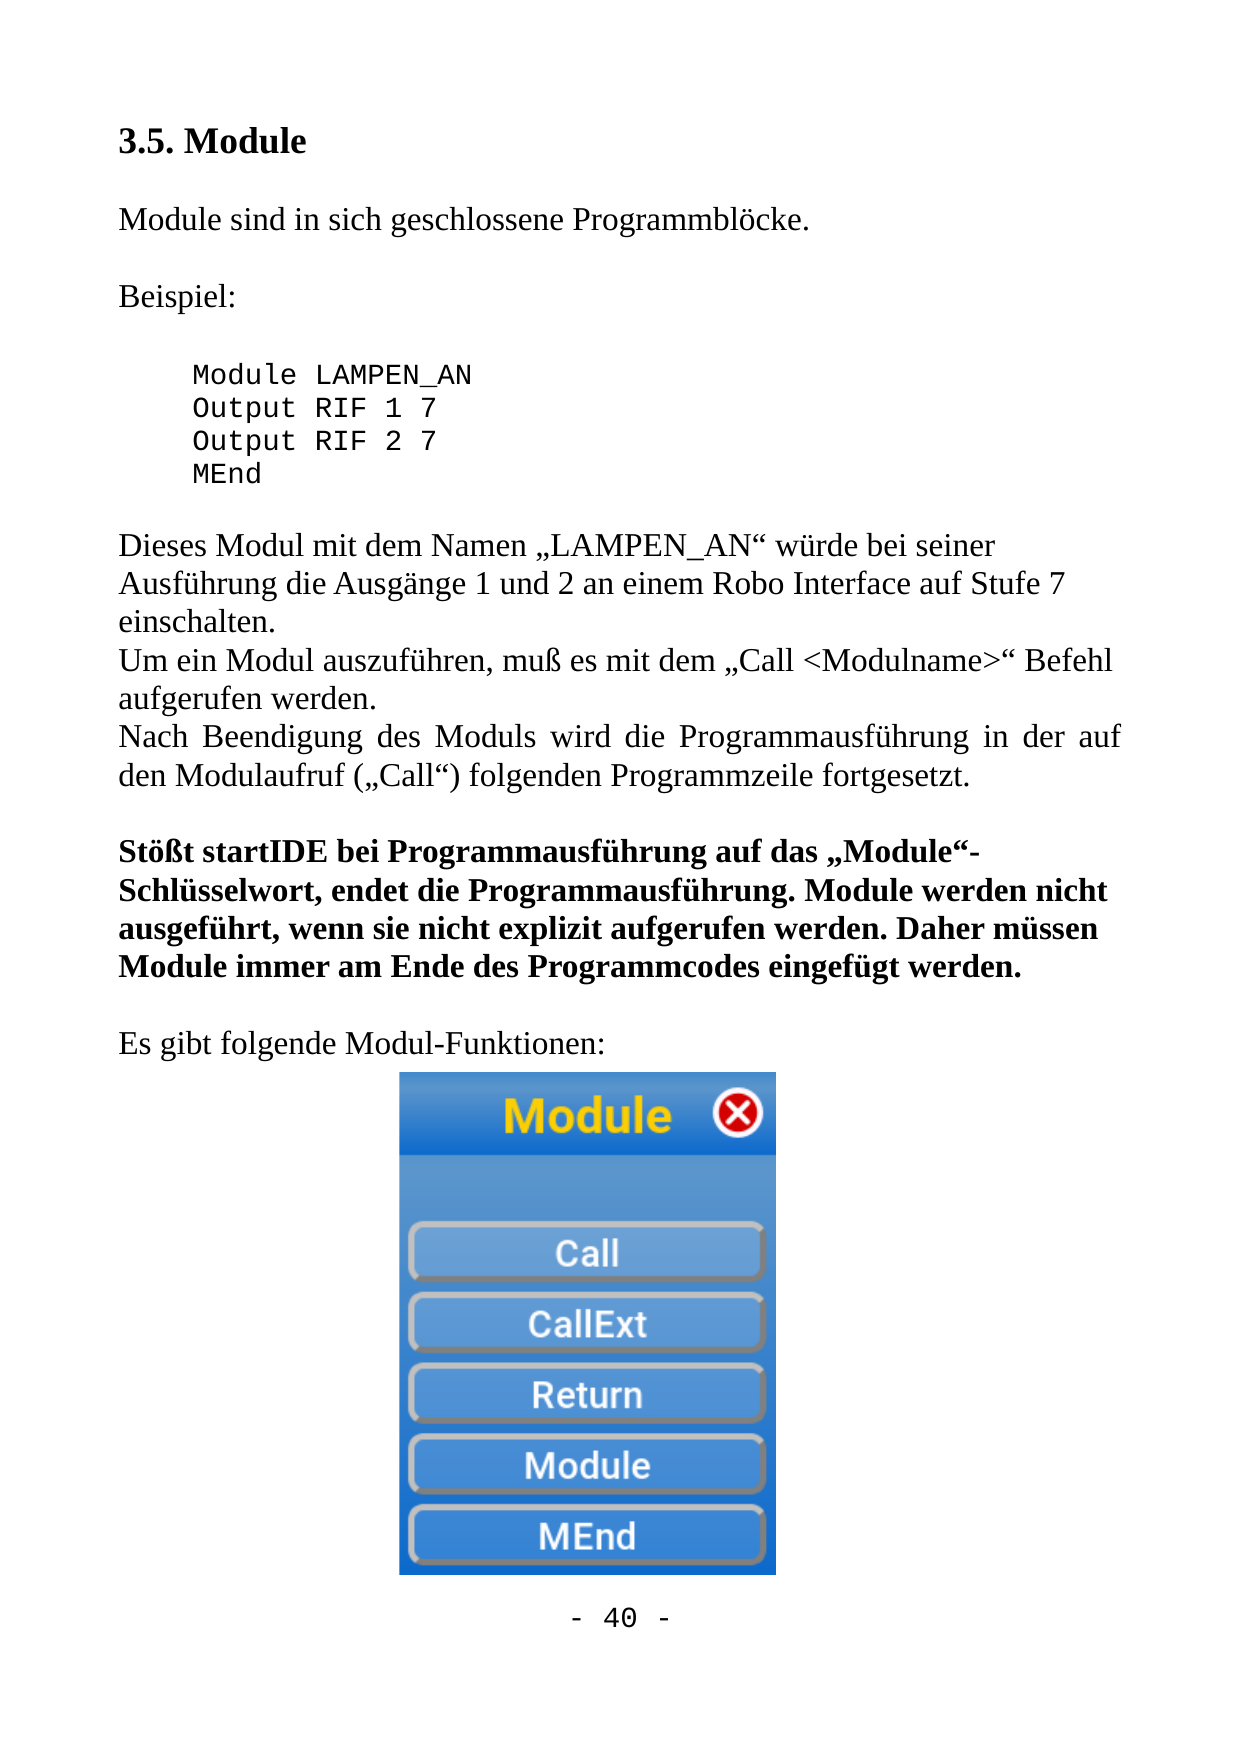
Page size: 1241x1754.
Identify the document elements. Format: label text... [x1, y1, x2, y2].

text MEnd [118, 459, 1122, 492]
text 3.5. Module [118, 118, 1122, 161]
text Output RIF 1 7 [118, 393, 1122, 426]
text Um ein Modul auszuführen, muß es mit dem „Call <Modulname>“ Befehl aufgerufen werden. [118, 640, 1122, 717]
text Es gibt folgende Modul-Funktionen: [118, 1023, 1122, 1062]
text Stößt startIDE bei Programmausführung auf das „Module“-Schlüsselwort, endet die Programmausführung. Module werden nicht ausgeführt, wenn sie nicht explizit aufgerufen werden. Daher müssen Module immer am Ende des Programmcodes eingefügt werden. [118, 832, 1122, 985]
text Module LAMPEN_AN [118, 353, 1122, 393]
text Nach Beendigung des Moduls wird die Programmausführung in der auf den Modulaufruf („Call“) folgenden Programmzeile fortgesetzt. [118, 717, 1122, 793]
text Beispiel: [118, 276, 1122, 314]
picture [399, 1072, 776, 1575]
text Output RIF 2 7 [118, 426, 1122, 459]
text Module sind in sich geschlossene Programmblöcke. [118, 199, 1122, 238]
text Dieses Modul mit dem Namen „LAMPEN_AN“ würde bei seiner Ausführung die Ausgänge 1 und 2 an einem Robo Interface auf Stufe 7 einschalten. [118, 525, 1122, 640]
